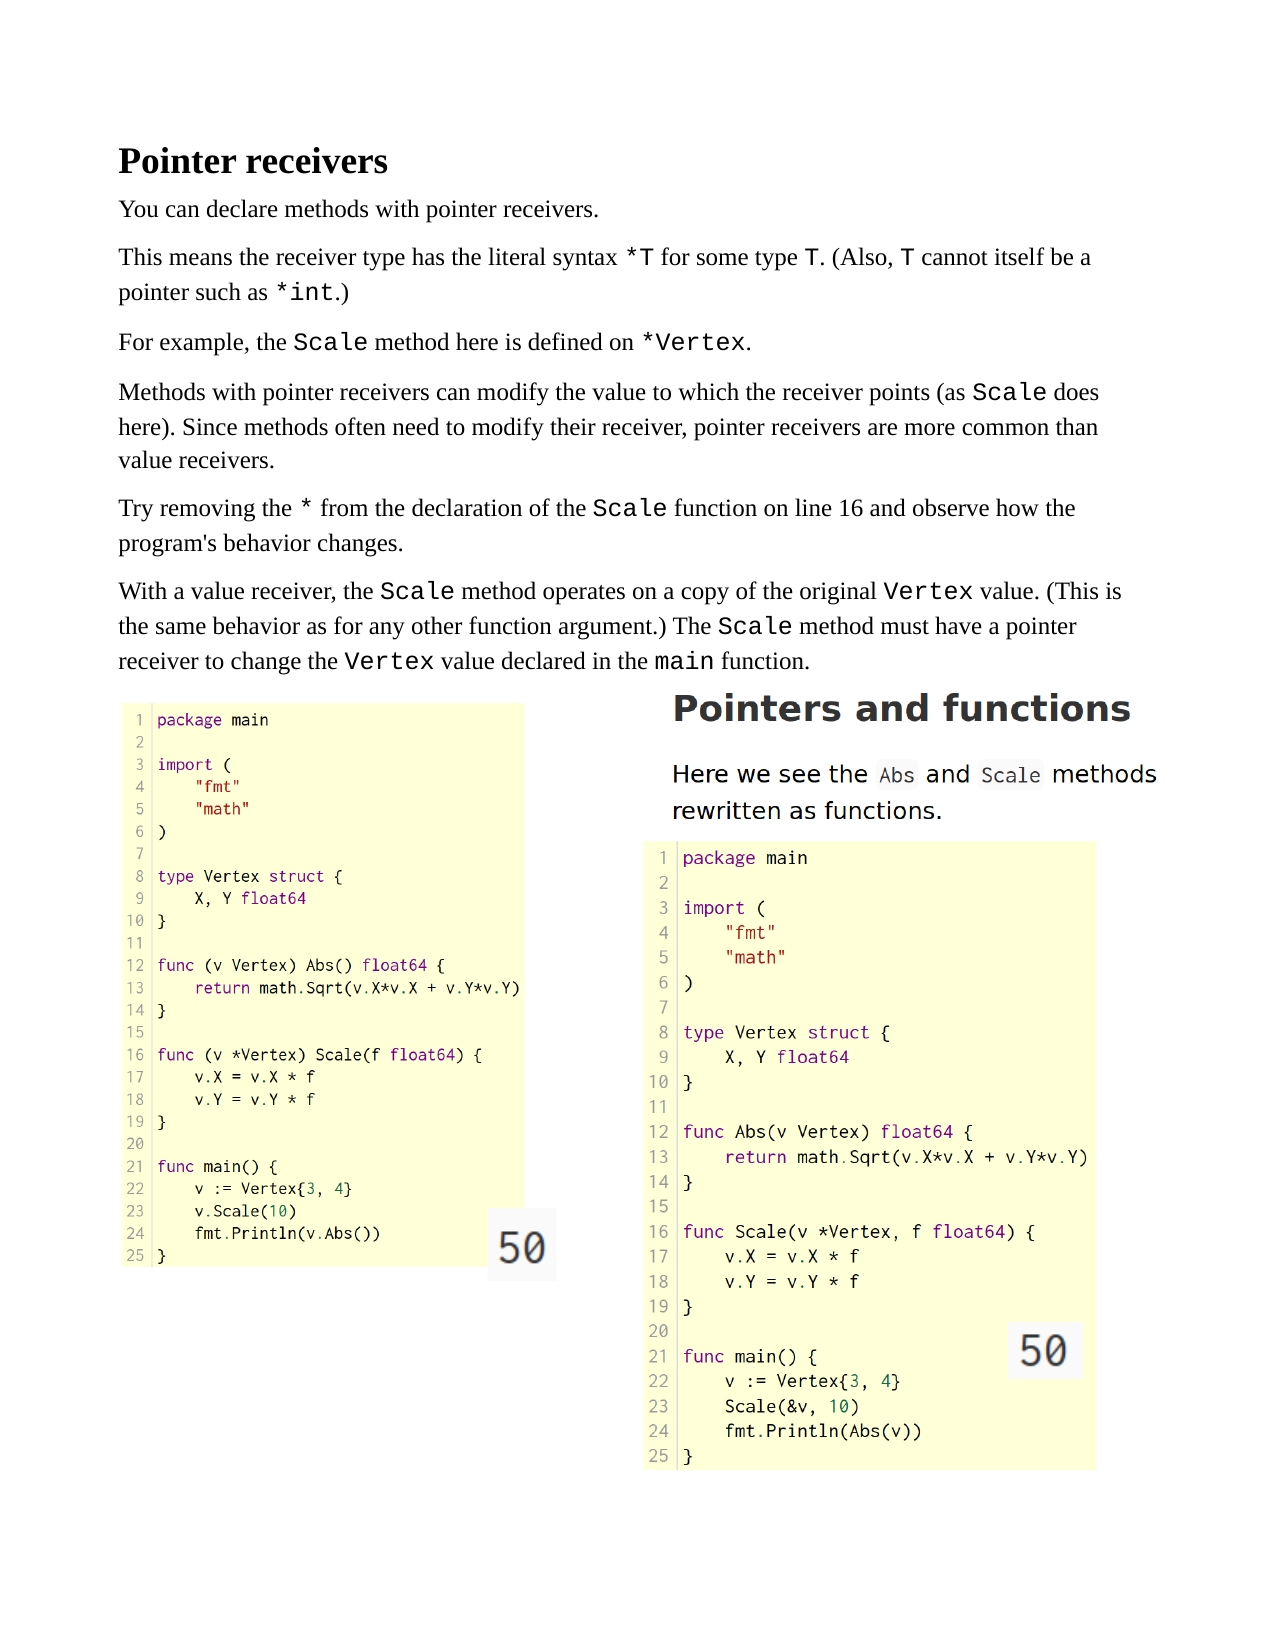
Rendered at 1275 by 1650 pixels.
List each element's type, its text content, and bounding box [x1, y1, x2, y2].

text Try removing the * from the declaration of the Scale function on line 16 and observe how the program's behavior changes. [118, 493, 1157, 557]
picture [122, 703, 557, 1281]
subtitle Pointer receivers [118, 139, 1157, 182]
picture [643, 841, 1097, 1470]
text This means the receiver type has the literal syntax *T for some type T. (Also, T cannot itself be a pointer such as *int.) [118, 242, 1157, 308]
text Methods with pointer receivers can modify the value to which the receiver points (as Scale does here). Since methods often need to modify their receiver, pointer receivers are more common than value receivers. [118, 377, 1157, 474]
text You can declare methods with pointer receivers. [118, 194, 1157, 223]
text For example, the Scale method here is defined on *Vertex. [118, 327, 1157, 358]
text With a value receiver, the Scale method operates on a copy of the original Vertex value. (This is the same behavior as for any other function argument.) The Scale method must have a pointer receiver to change the Vertex value declared in the main function. [118, 576, 1157, 677]
picture [659, 683, 1172, 834]
